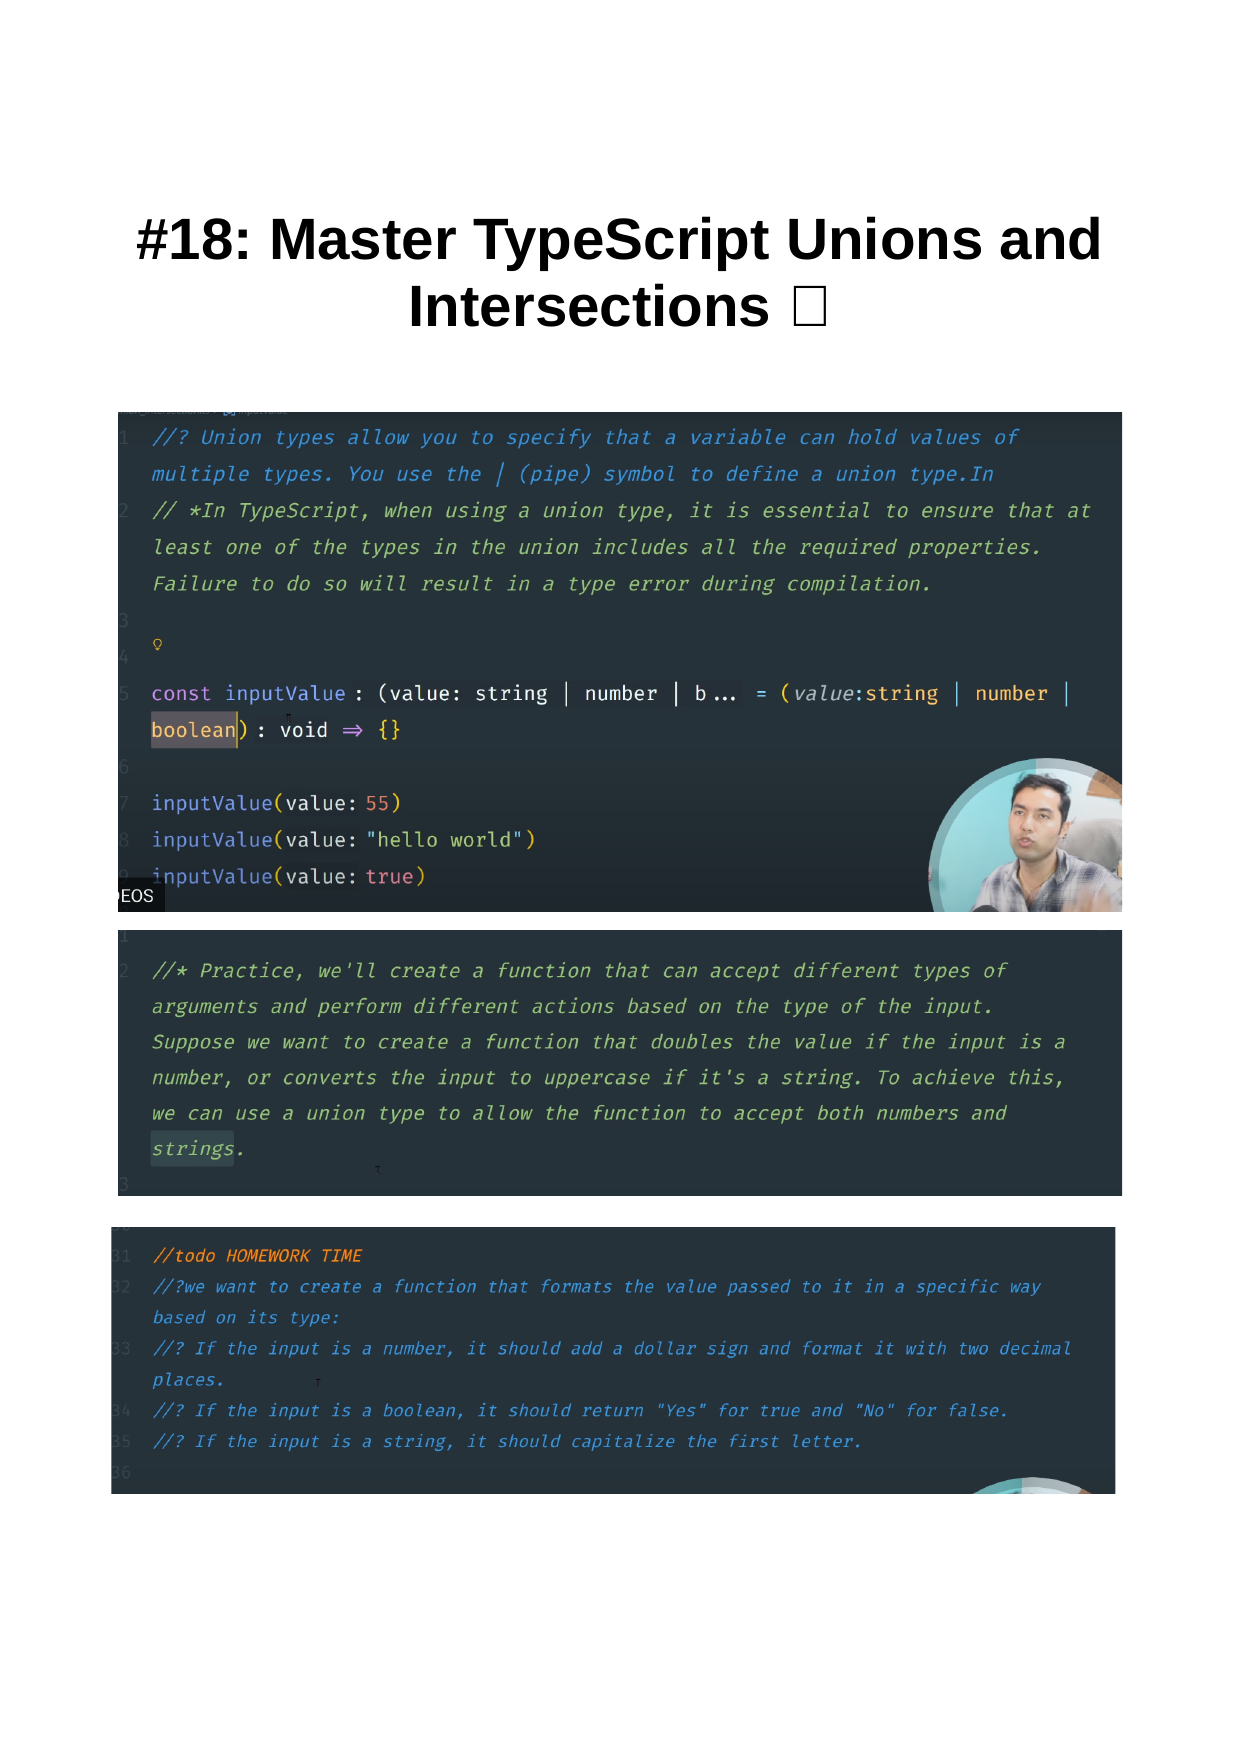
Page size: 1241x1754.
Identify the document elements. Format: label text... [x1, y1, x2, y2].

title #18: Master TypeScript Unions and Intersections 🚀 [118, 204, 1122, 338]
picture [118, 930, 1123, 1196]
picture [111, 1227, 1116, 1494]
picture [118, 412, 1123, 912]
